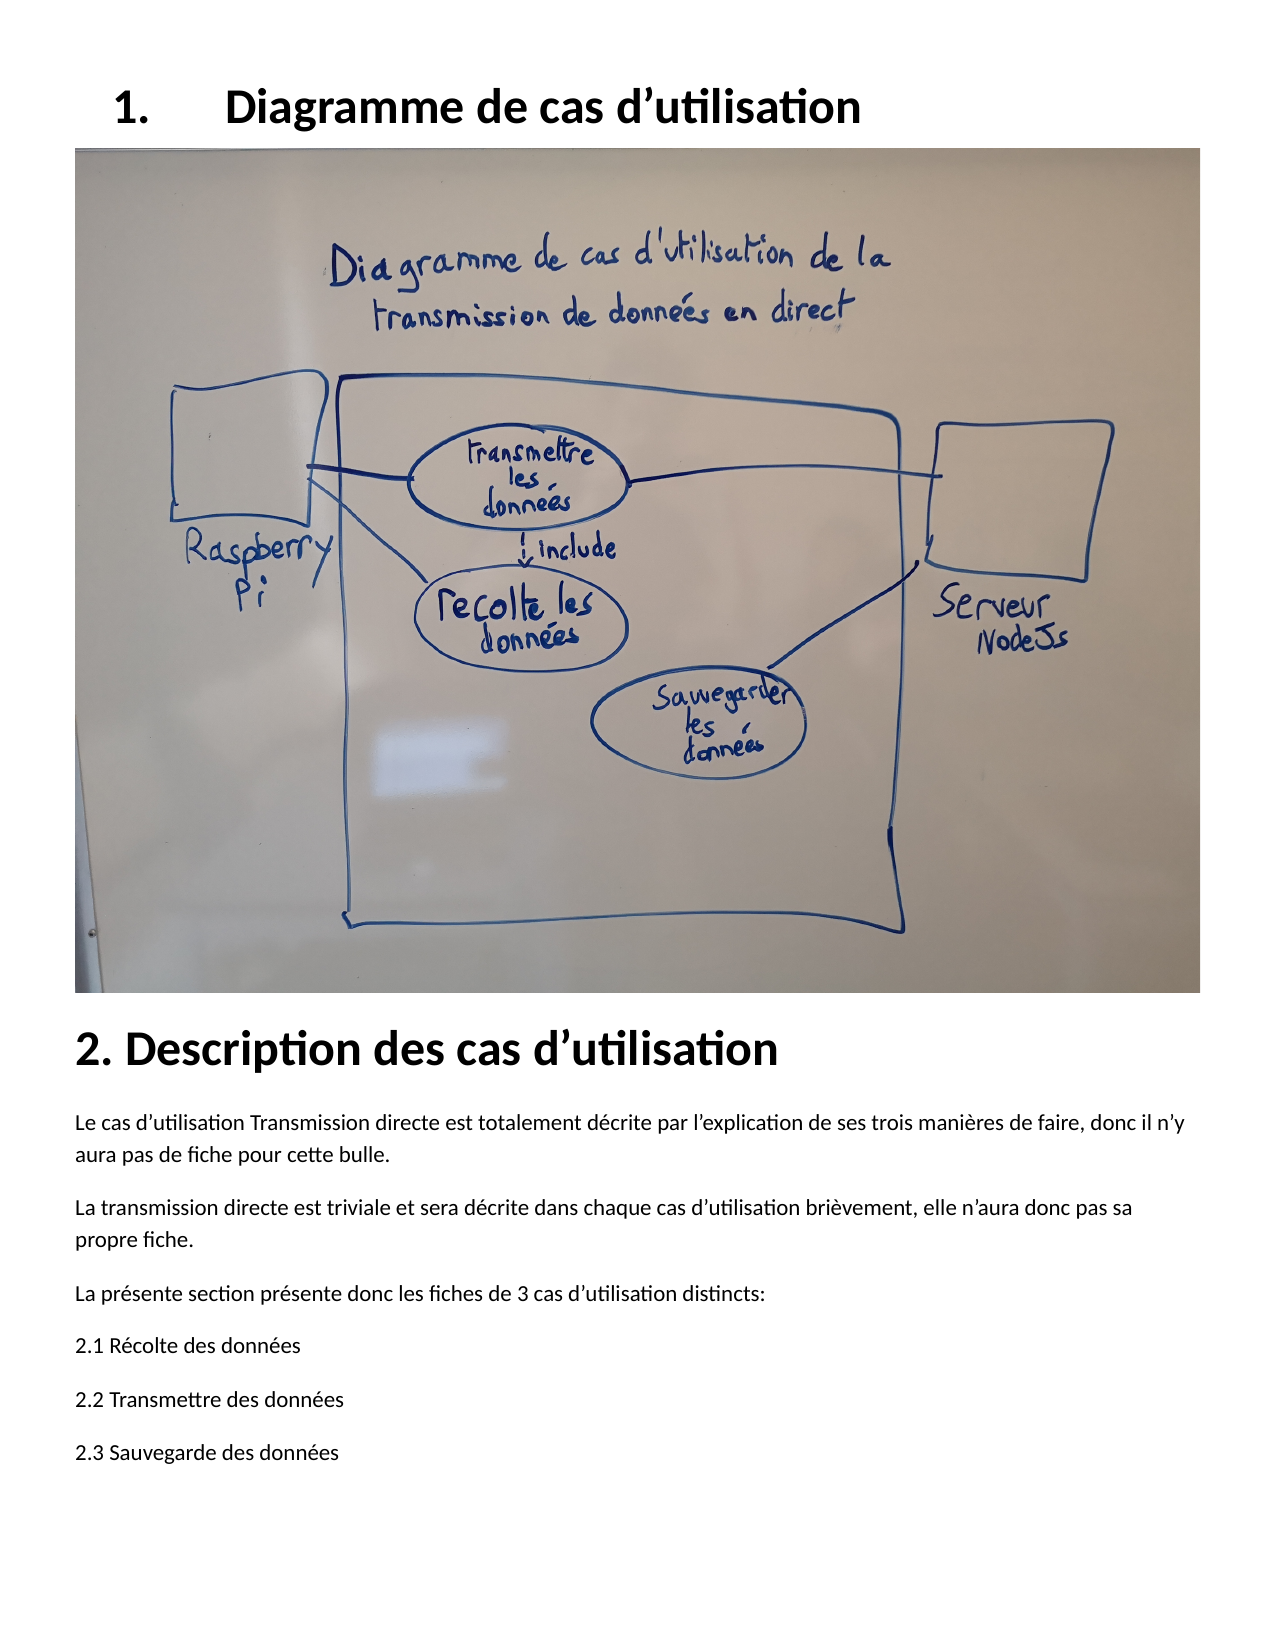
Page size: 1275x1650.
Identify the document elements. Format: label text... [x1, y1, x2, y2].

text 2.2 Transmettre des données [75, 1385, 1200, 1413]
text La transmission directe est triviale et sera décrite dans chaque cas d’utilisation brièvement, elle n’aura donc pas sa propre fiche. [75, 1193, 1200, 1254]
text 2.1 Récolte des données [75, 1332, 1200, 1360]
text 2. Description des cas d’utilisation [75, 1017, 1200, 1078]
text Le cas d’utilisation Transmission directe est totalement décrite par l’explication de ses trois manières de faire, donc il n’y aura pas de fiche pour cette bulle. [75, 1108, 1200, 1168]
text 2.3 Sauvegarde des données [75, 1438, 1200, 1466]
text La présente section présente donc les fiches de 3 cas d’utilisation distincts: [75, 1279, 1200, 1307]
picture [75, 148, 1200, 993]
subtitle Diagramme de cas d’utilisation [112, 75, 1200, 136]
